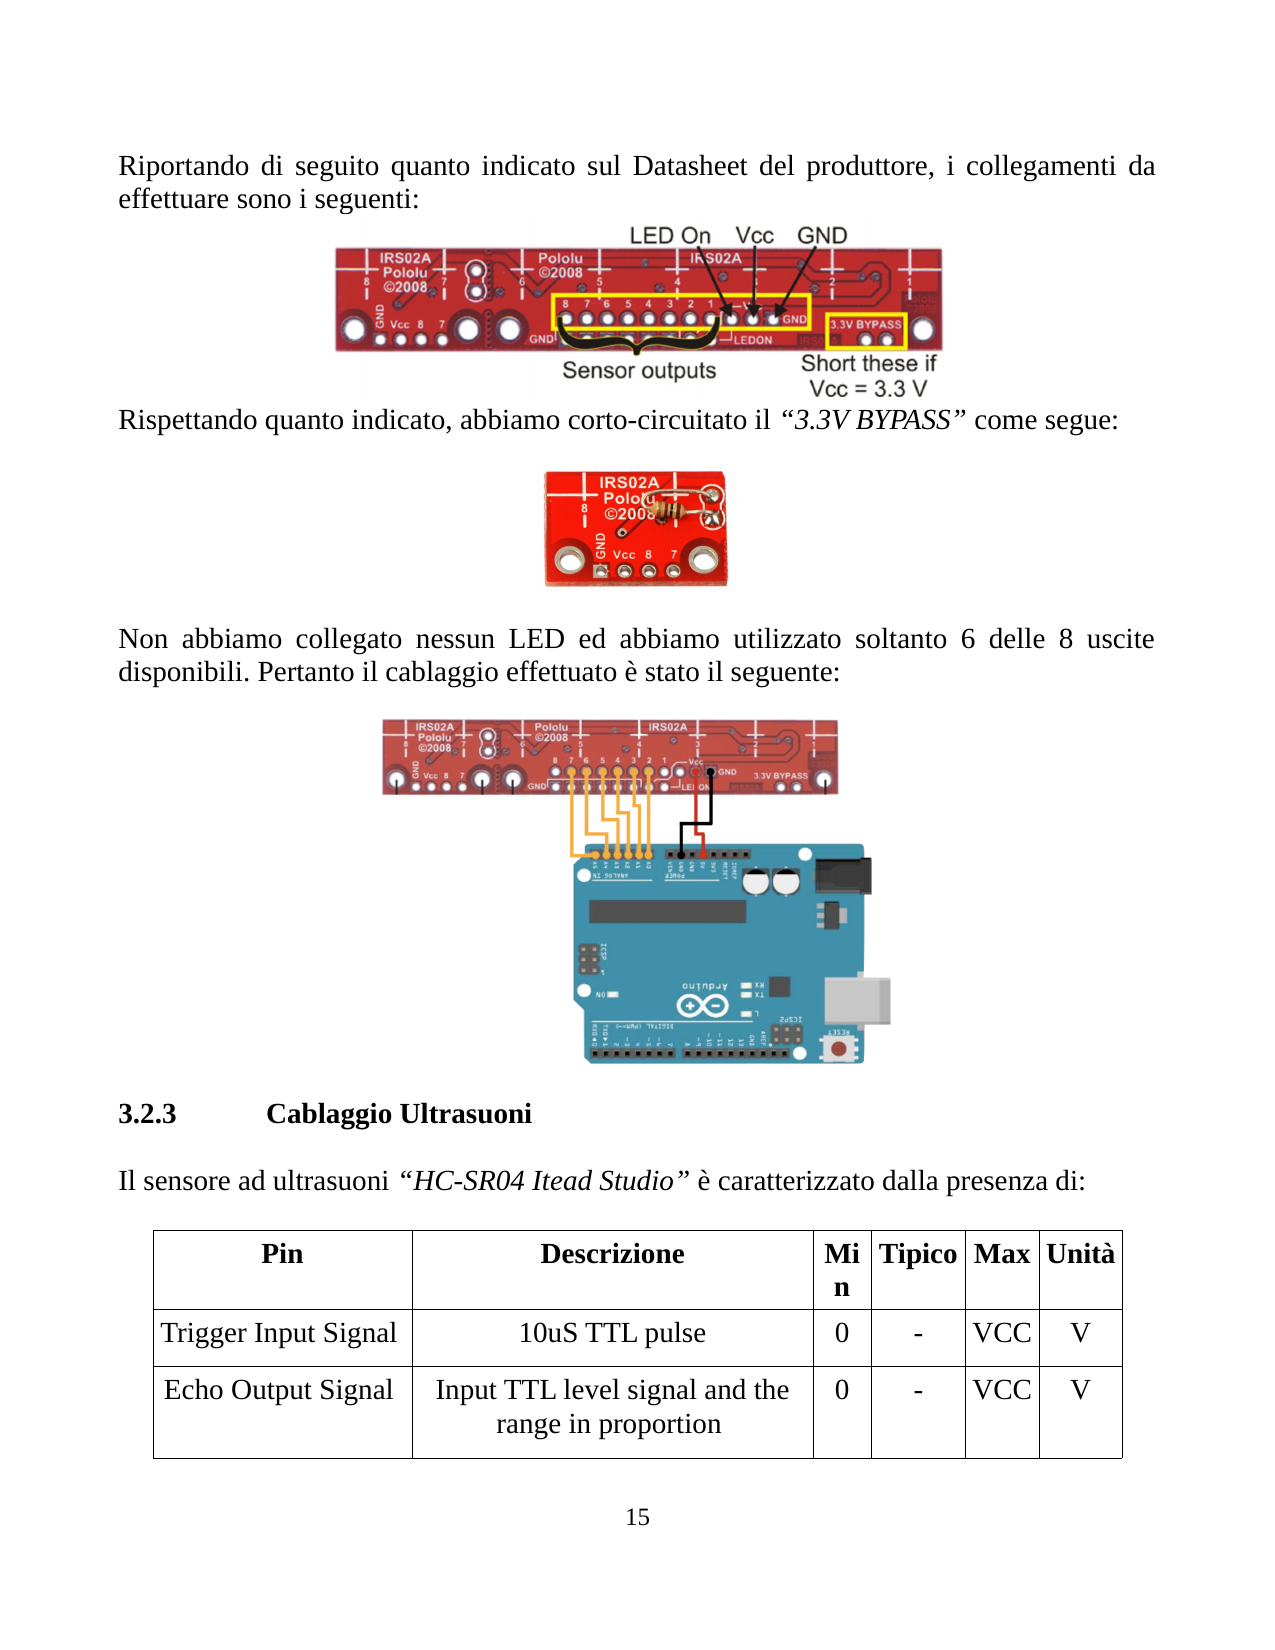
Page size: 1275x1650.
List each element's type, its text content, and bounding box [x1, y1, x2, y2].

table_header Pin [154, 1231, 412, 1309]
table_cell VCC [966, 1310, 1039, 1366]
table_header Max [966, 1231, 1039, 1309]
table_cell Input TTL level signal and the range in proportion [413, 1367, 813, 1458]
table_cell 0 [814, 1310, 871, 1366]
table_cell 0 [814, 1367, 871, 1458]
picture [321, 214, 954, 402]
table_cell VCC [966, 1367, 1039, 1458]
table_cell V [1040, 1367, 1122, 1458]
table_cell 10uS TTL pulse [413, 1310, 813, 1366]
table_header Min [814, 1231, 871, 1309]
table_cell V [1040, 1310, 1122, 1366]
picture [536, 464, 740, 592]
table_cell Echo Output Signal [154, 1367, 412, 1458]
table_cell Trigger Input Signal [154, 1310, 412, 1366]
table_header Descrizione [413, 1231, 813, 1309]
text Non abbiamo collegato nessun LED ed abbiamo utilizzato soltanto 6 delle 8 uscite disponibili. Pertanto il cablaggio effettuato è stato il seguente: [118, 621, 1157, 688]
subtitle 3.2.3 Cablaggio Ultrasuoni [118, 1096, 1157, 1129]
table_cell - [872, 1367, 965, 1458]
picture [382, 715, 893, 1068]
table_header Unità [1040, 1231, 1122, 1309]
table_cell - [872, 1310, 965, 1366]
text Il sensore ad ultrasuoni “HC-SR04 Itead Studio” è caratterizzato dalla presenza di: [118, 1163, 1157, 1197]
table_header Tipico [872, 1231, 965, 1309]
text Rispettando quanto indicato, abbiamo corto-circuitato il “3.3V BYPASS” come segue: [118, 215, 1157, 436]
text Riportando di seguito quanto indicato sul Datasheet del produttore, i collegamenti da effettuare sono i seguenti: [118, 148, 1157, 215]
